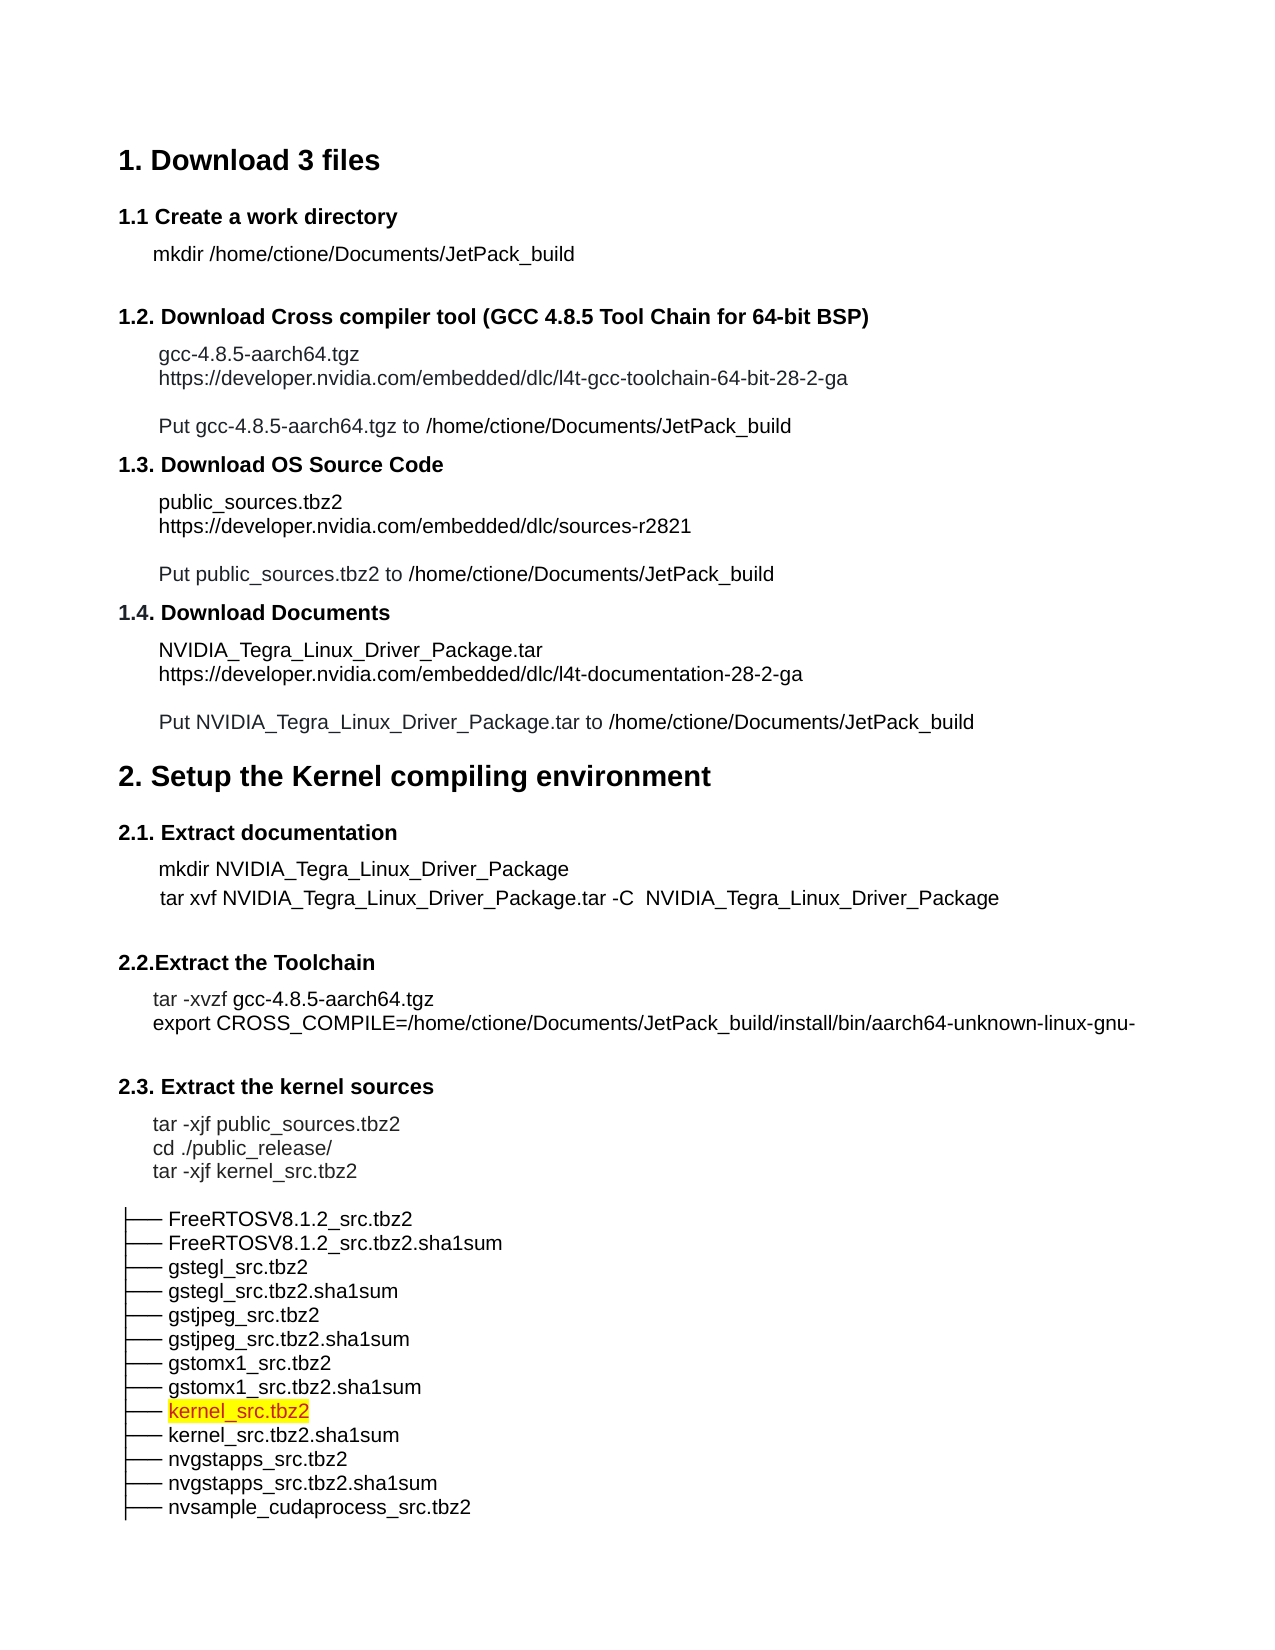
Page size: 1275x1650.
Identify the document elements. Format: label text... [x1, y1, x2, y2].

text ├── kernel_src.tbz2.sha1sum [126, 1423, 1157, 1447]
text tar -xjf kernel_src.tbz2 [118, 1159, 1157, 1183]
subtitle 1. Download 3 files [118, 143, 1157, 177]
text mkdir /home/ctione/Documents/JetPack_build [118, 241, 1157, 265]
text ├── FreeRTOSV8.1.2_src.tbz2 [126, 1207, 1157, 1231]
text tar -xvzf gcc-4.8.5-aarch64.tgz [118, 987, 1157, 1011]
text Put gcc-4.8.5-aarch64.tgz to /home/ctione/Documents/JetPack_build [118, 413, 1157, 437]
text https://developer.nvidia.com/embedded/dlc/sources-r2821 [118, 514, 1157, 538]
text ├── gstomx1_src.tbz2 [126, 1351, 1157, 1375]
text ├── gstomx1_src.tbz2.sha1sum [126, 1375, 1157, 1399]
subtitle 1.3. Download OS Source Code [118, 452, 1157, 477]
text ├── nvsample_cudaprocess_src.tbz2 [126, 1495, 1157, 1519]
text Put NVIDIA_Tegra_Linux_Driver_Package.tar to /home/ctione/Documents/JetPack_build [118, 710, 1157, 734]
text NVIDIA_Tegra_Linux_Driver_Package.tar [118, 638, 1157, 662]
subtitle 2.3. Extract the kernel sources [118, 1074, 1157, 1099]
text mkdir NVIDIA_Tegra_Linux_Driver_Package [118, 857, 1157, 881]
text ├── gstegl_src.tbz2 [126, 1255, 1157, 1279]
text cd ./public_release/ [118, 1135, 1157, 1159]
text ├── nvgstapps_src.tbz2 [126, 1447, 1157, 1471]
subtitle 1.2. Download Cross compiler tool (GCC 4.8.5 Tool Chain for 64-bit BSP) [118, 304, 1157, 329]
text tar -xjf public_sources.tbz2 [118, 1111, 1157, 1135]
text ├── FreeRTOSV8.1.2_src.tbz2.sha1sum [126, 1231, 1157, 1255]
text ├── gstjpeg_src.tbz2 [126, 1303, 1157, 1327]
subtitle 2. Setup the Kernel compiling environment [118, 759, 1157, 792]
text export CROSS_COMPILE=/home/ctione/Documents/JetPack_build/install/bin/aarch64-unknown-linux-gnu- [118, 1011, 1157, 1035]
text https://developer.nvidia.com/embedded/dlc/l4t-gcc-toolchain-64-bit-28-2-ga [118, 366, 1157, 389]
text ├── kernel_src.tbz2 [126, 1399, 1157, 1423]
subtitle 1.1 Create a work directory [118, 204, 1157, 229]
text https://developer.nvidia.com/embedded/dlc/l4t-documentation-28-2-ga [118, 662, 1157, 686]
subtitle 1.4. Download Documents [118, 600, 1157, 625]
text gcc-4.8.5-aarch64.tgz [118, 342, 1157, 366]
text ├── gstjpeg_src.tbz2.sha1sum [126, 1327, 1157, 1351]
text tar xvf NVIDIA_Tegra_Linux_Driver_Package.tar -C NVIDIA_Tegra_Linux_Driver_Package [118, 881, 1157, 911]
subtitle 2.1. Extract documentation [118, 819, 1157, 844]
subtitle 2.2.Extract the Toolchain [118, 949, 1157, 975]
text Put public_sources.tbz2 to /home/ctione/Documents/JetPack_build [118, 562, 1157, 586]
text public_sources.tbz2 [118, 490, 1157, 514]
text ├── nvgstapps_src.tbz2.sha1sum [126, 1471, 1157, 1495]
text ├── gstegl_src.tbz2.sha1sum [126, 1279, 1157, 1303]
